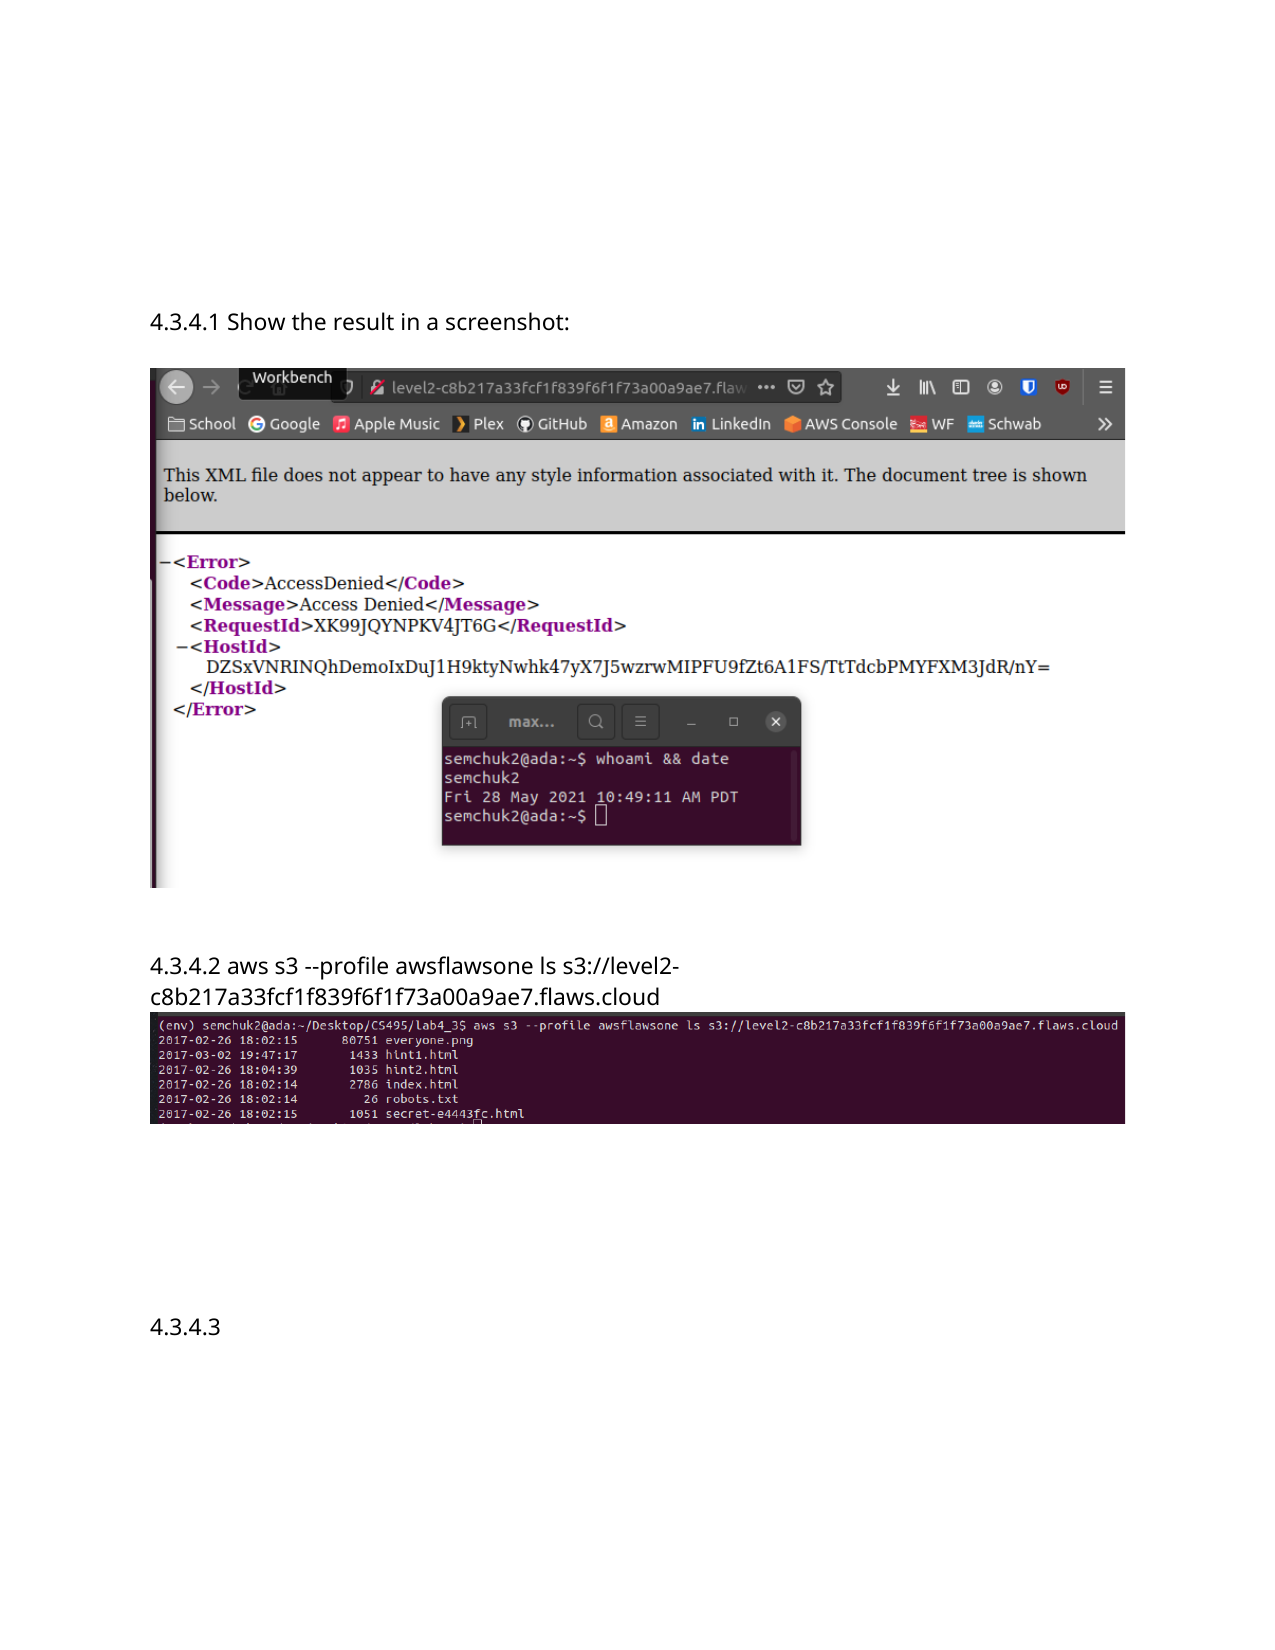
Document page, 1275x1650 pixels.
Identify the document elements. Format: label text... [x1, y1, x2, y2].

text 4.3.4.2 aws s3 --profile awsflawsone ls s3://level2-c8b217a33fcf1f839f6f1f73a00a9ae7.flaws.cloud [150, 950, 1125, 1012]
text 4.3.4.3 [150, 1311, 1125, 1342]
picture [150, 1012, 1125, 1124]
picture [150, 368, 1125, 888]
text 4.3.4.1 Show the result in a screenshot: [150, 306, 1125, 337]
